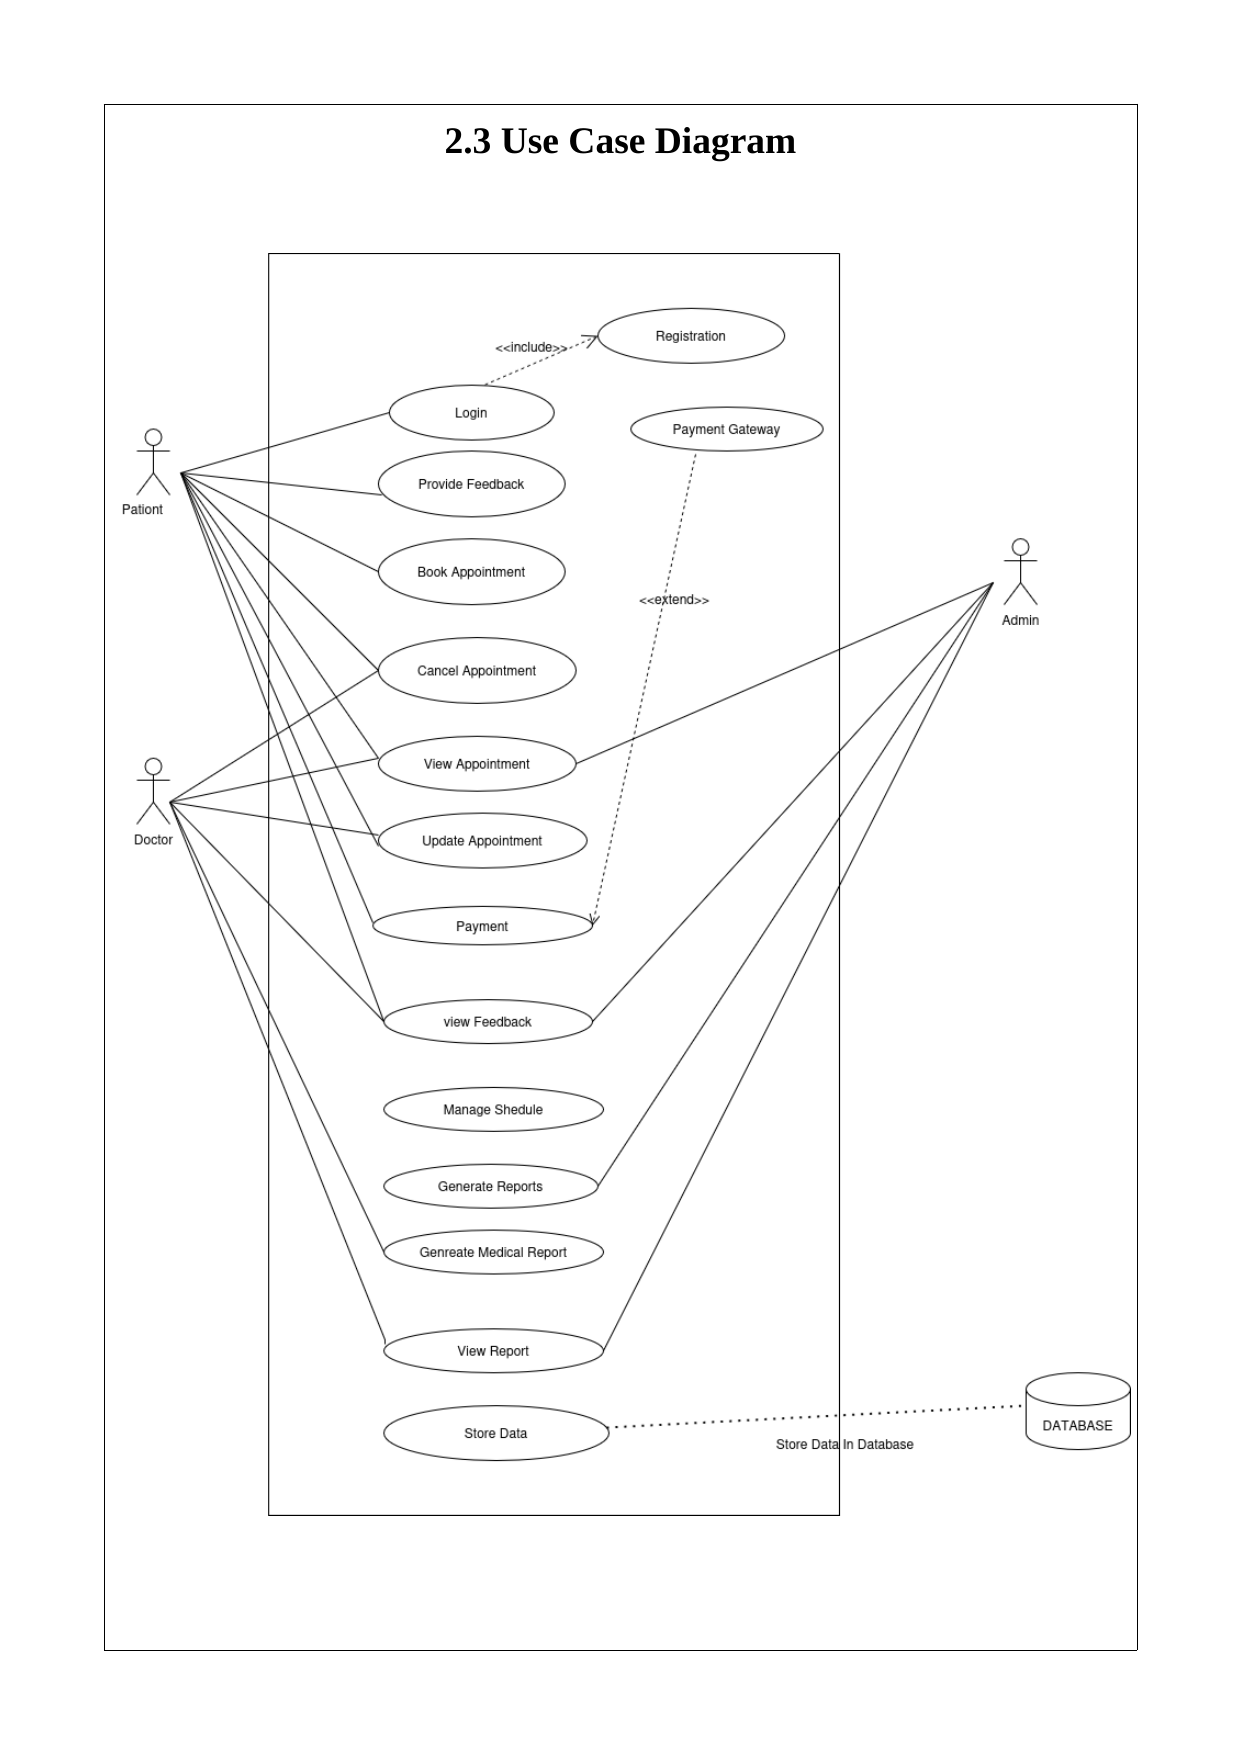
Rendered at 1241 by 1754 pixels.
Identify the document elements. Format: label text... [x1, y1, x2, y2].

text 2.3 Use Case Diagram [110, 118, 1131, 161]
picture [109, 253, 1131, 1516]
